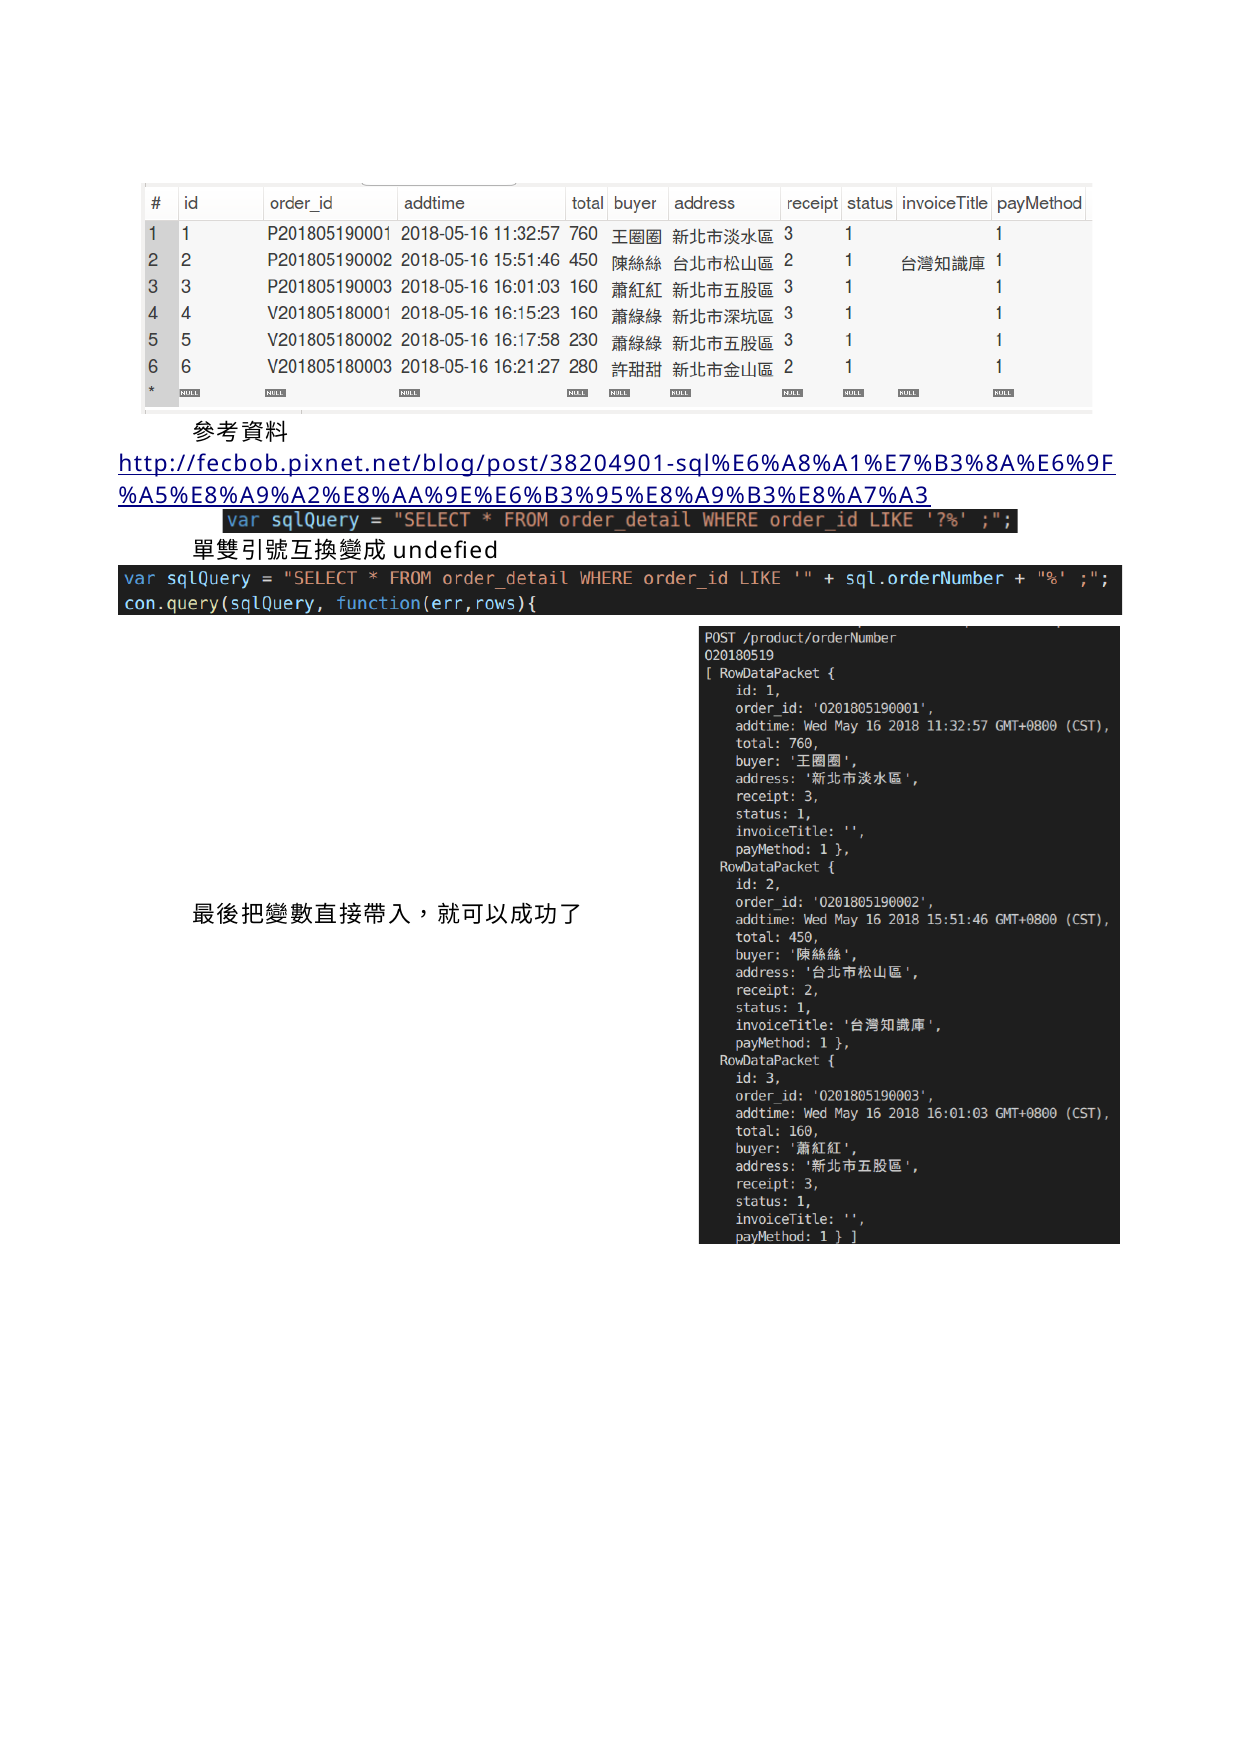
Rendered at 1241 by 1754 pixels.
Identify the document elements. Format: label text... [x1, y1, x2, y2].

text 最後把變數直接帶入，就可以成功了 [118, 895, 698, 929]
text 單雙引號互換變成undefied [118, 510, 1122, 565]
picture [222, 509, 1018, 533]
text http://fecbob.pixnet.net/blog/post/38204901-sql%E6%A8%A1%E7%B3%8A%E6%9F%A5%E8%A9%A2%E8%AA%9E%E6%B3%95%E8%A9%B3%E8%A7%A3 [118, 447, 1122, 510]
text 參考資料 [118, 176, 1122, 447]
picture [141, 183, 1093, 414]
picture [118, 565, 1123, 615]
picture [698, 626, 1120, 1244]
